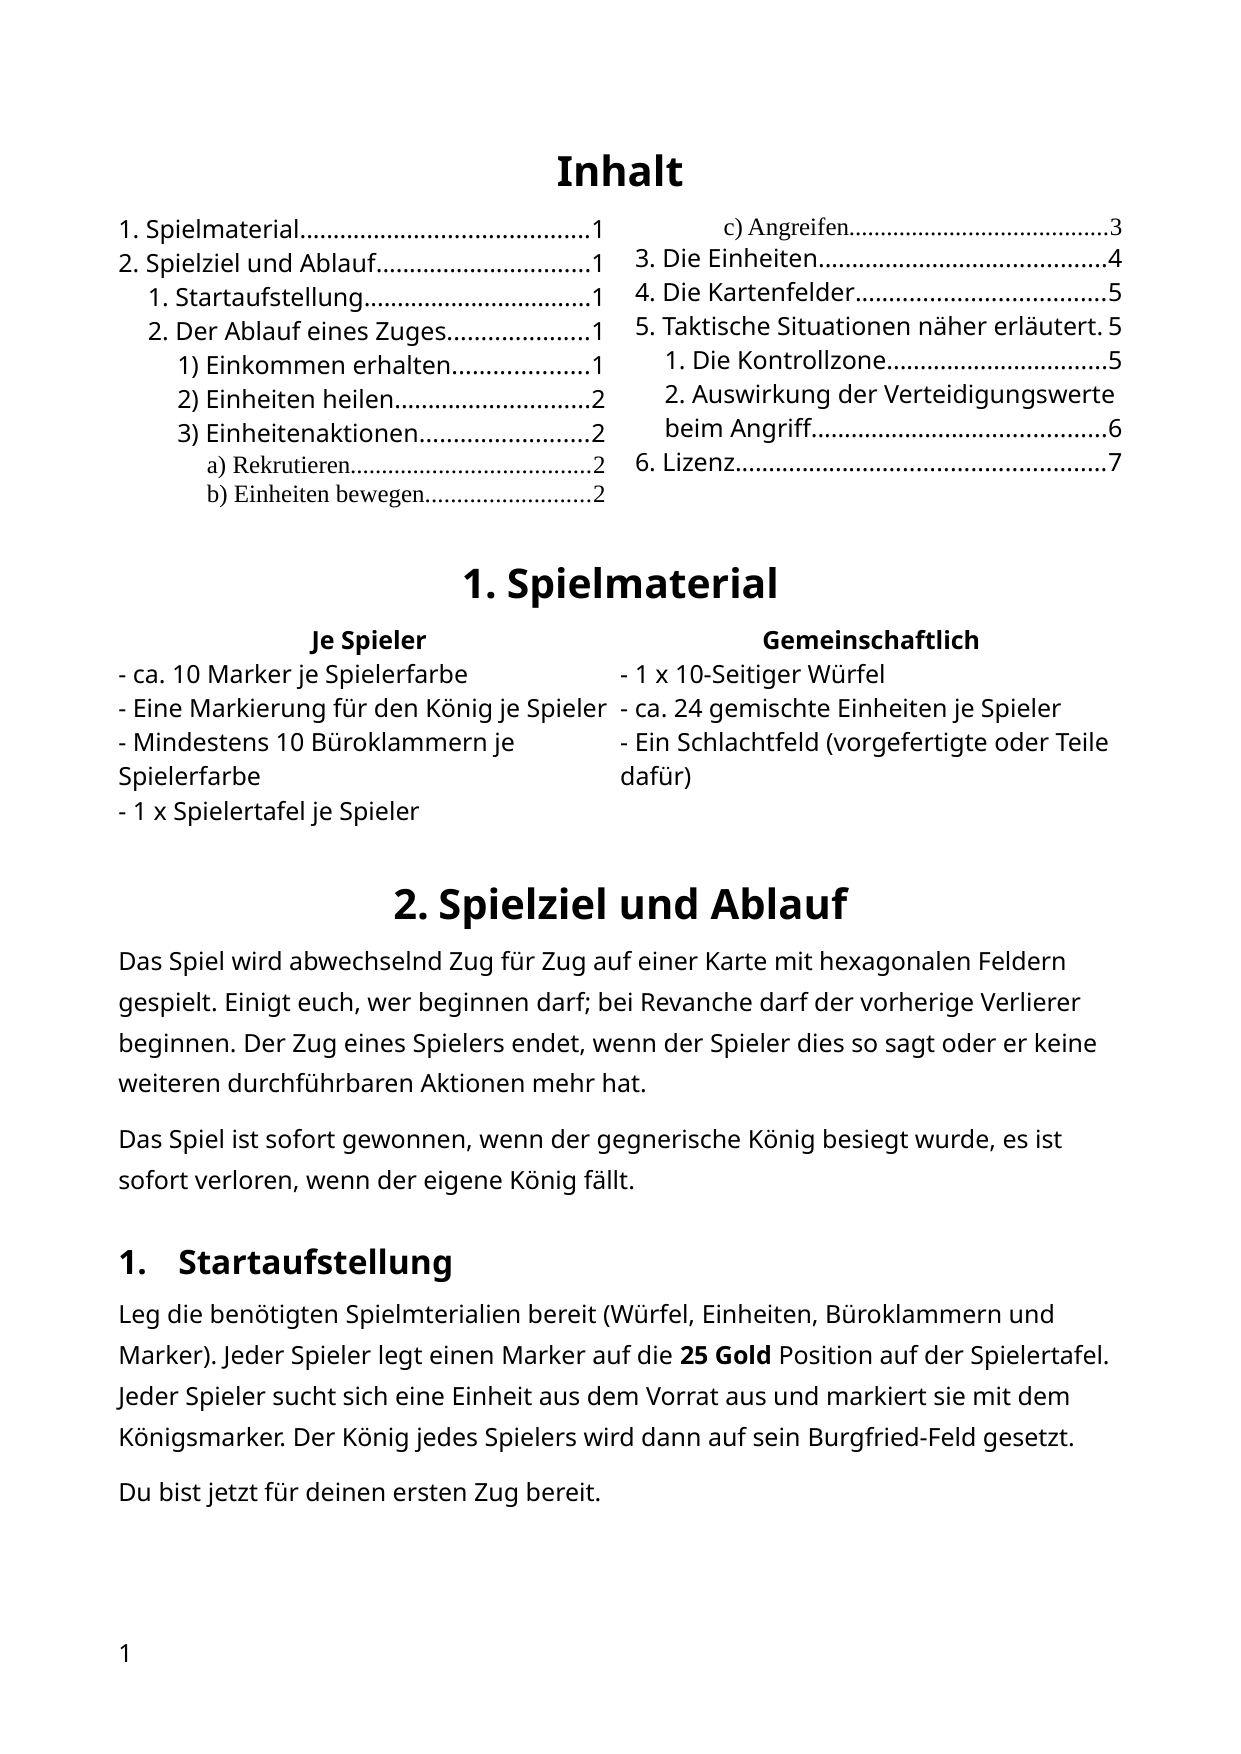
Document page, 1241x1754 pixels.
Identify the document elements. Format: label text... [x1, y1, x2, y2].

subtitle Inhalt [118, 142, 1122, 199]
text 1. Die Kontrollzone 5 [664, 342, 1122, 377]
text Das Spiel ist sofort gewonnen, wenn der gegnerische König besiegt wurde, es ist sofort verloren, wenn der eigene König fällt. [118, 1122, 1122, 1196]
table_cell [620, 793, 1122, 827]
text 3. Die Einheiten 4 [635, 240, 1122, 274]
text 4. Die Kartenfelder 5 [635, 274, 1122, 308]
subtitle Startaufstellung [118, 1239, 1122, 1284]
table_cell - 1 x 10-Seitiger Würfel [620, 657, 1122, 691]
text b) Einheiten bewegen 2 [207, 479, 605, 507]
table_cell - Eine Markierung für den König je Spieler [118, 691, 620, 725]
text 5. Taktische Situationen näher erläutert 5 [635, 308, 1122, 342]
text a) Rekrutieren 2 [207, 450, 605, 479]
table_header Gemeinschaftlich [620, 623, 1122, 657]
text 1) Einkommen erhalten 1 [177, 348, 605, 382]
text 1. Spielmaterial 1 [118, 212, 605, 246]
table_cell - ca. 24 gemischte Einheiten je Spieler [620, 691, 1122, 725]
text 6. Lizenz 7 [635, 445, 1122, 479]
table_cell - Mindestens 10 Büroklammern je Spielerfarbe [118, 725, 620, 793]
table_header Je Spieler [118, 623, 620, 657]
text 2) Einheiten heilen 2 [177, 382, 605, 416]
text 2. Der Ablauf eines Zuges 1 [148, 314, 605, 348]
text Du bist jetzt für deinen ersten Zug bereit. [118, 1475, 1122, 1509]
table_cell - Ein Schlachtfeld (vorgefertigte oder Teile dafür) [620, 725, 1122, 793]
text c) Angreifen 3 [723, 212, 1122, 240]
text Das Spiel wird abwechselnd Zug für Zug auf einer Karte mit hexagonalen Feldern gespielt. Einigt euch, wer beginnen darf; bei Revanche darf der vorherige Verlierer beginnen. Der Zug eines Spielers endet, wenn der Spieler dies so sagt oder er keine weiteren durchführbaren Aktionen mehr hat. [118, 944, 1122, 1100]
text 1. Startaufstellung 1 [148, 280, 605, 314]
text 2. Auswirkung der Verteidigungswerte beim Angriff 6 [664, 377, 1122, 445]
subtitle Spielmaterial [118, 555, 1122, 610]
subtitle Spielziel und Ablauf [118, 874, 1122, 931]
text 3) Einheitenaktionen 2 [177, 416, 605, 450]
table_cell - 1 x Spielertafel je Spieler [118, 793, 620, 827]
text 2. Spielziel und Ablauf 1 [118, 246, 605, 280]
table_cell - ca. 10 Marker je Spielerfarbe [118, 657, 620, 691]
text Leg die benötigten Spielmterialien bereit (Würfel, Einheiten, Büroklammern und Marker). Jeder Spieler legt einen Marker auf die 25 Gold Position auf der Spielertafel. Jeder Spieler sucht sich eine Einheit aus dem Vorrat aus und markiert sie mit dem Königsmarker. Der König jedes Spielers wird dann auf sein Burgfried-Feld gesetzt. [118, 1297, 1122, 1453]
